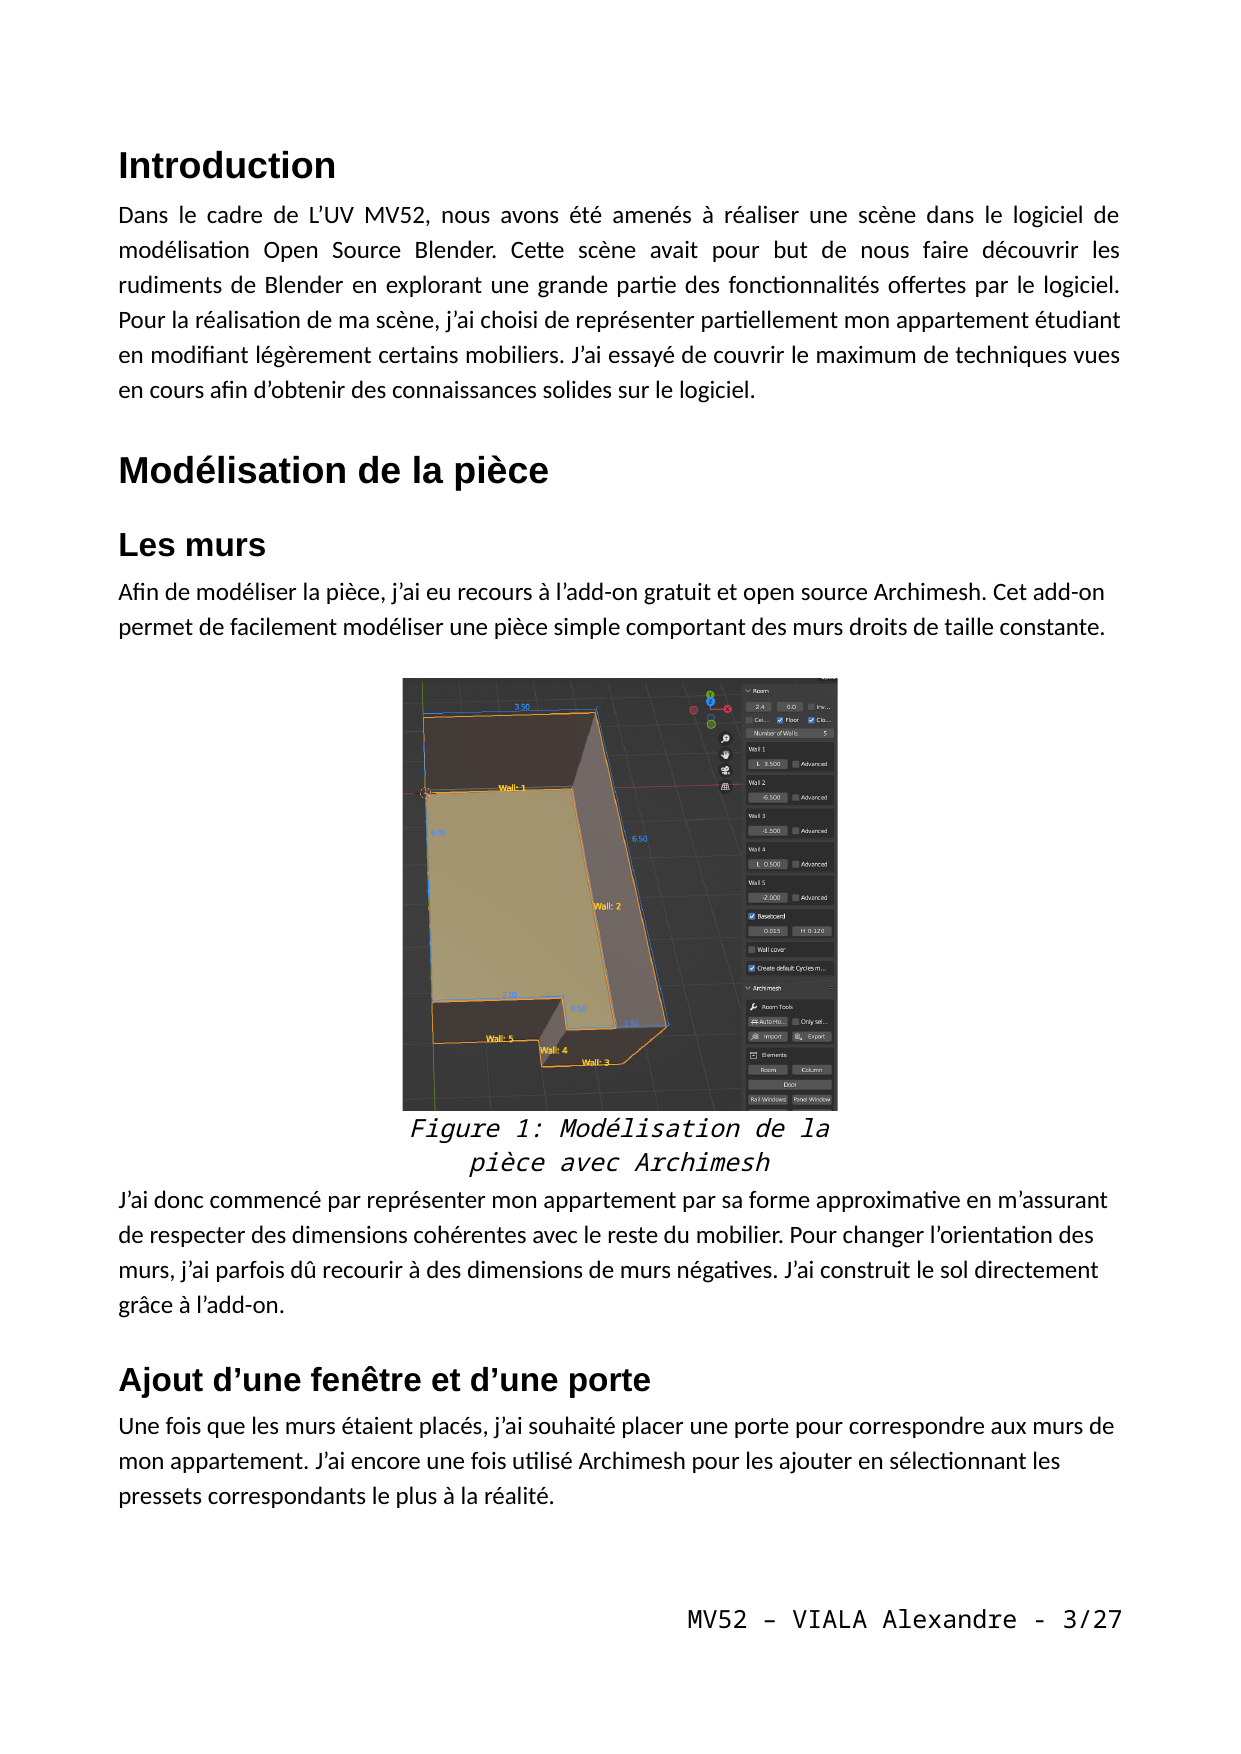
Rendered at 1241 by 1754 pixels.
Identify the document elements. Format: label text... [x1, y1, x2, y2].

subtitle Ajout d’une fenêtre et d’une porte [118, 1359, 1122, 1398]
text Dans le cadre de L’UV MV52, nous avons été amenés à réaliser une scène dans le logiciel de modélisation Open Source Blender. Cette scène avait pour but de nous faire découvrir les rudiments de Blender en explorant une grande partie des fonctionnalités offertes par le logiciel. Pour la réalisation de ma scène, j’ai choisi de représenter partiellement mon appartement étudiant en modifiant légèrement certains mobiliers. J’ai essayé de couvrir le maximum de techniques vues en cours afin d’obtenir des connaissances solides sur le logiciel. [118, 199, 1122, 404]
subtitle Modélisation de la pièce [118, 448, 1122, 491]
table_header [118, 660, 1122, 1184]
picture [402, 678, 838, 1111]
subtitle Introduction [118, 143, 1122, 186]
text J’ai donc commencé par représenter mon appartement par sa forme approximative en m’assurant de respecter des dimensions cohérentes avec le reste du mobilier. Pour changer l’orientation des murs, j’ai parfois dû recourir à des dimensions de murs négatives. J’ai construit le sol directement grâce à l’add-on. [118, 1184, 1122, 1320]
text Une fois que les murs étaient placés, j’ai souhaité placer une porte pour correspondre aux murs de mon appartement. J’ai encore une fois utilisé Archimesh pour les ajouter en sélectionnant les pressets correspondants le plus à la réalité. [118, 1411, 1122, 1511]
subtitle Les murs [118, 525, 1122, 563]
text Afin de modéliser la pièce, j’ai eu recours à l’add-on gratuit et open source Archimesh. Cet add-on permet de facilement modéliser une pièce simple comportant des murs droits de taille constante. [118, 576, 1122, 641]
